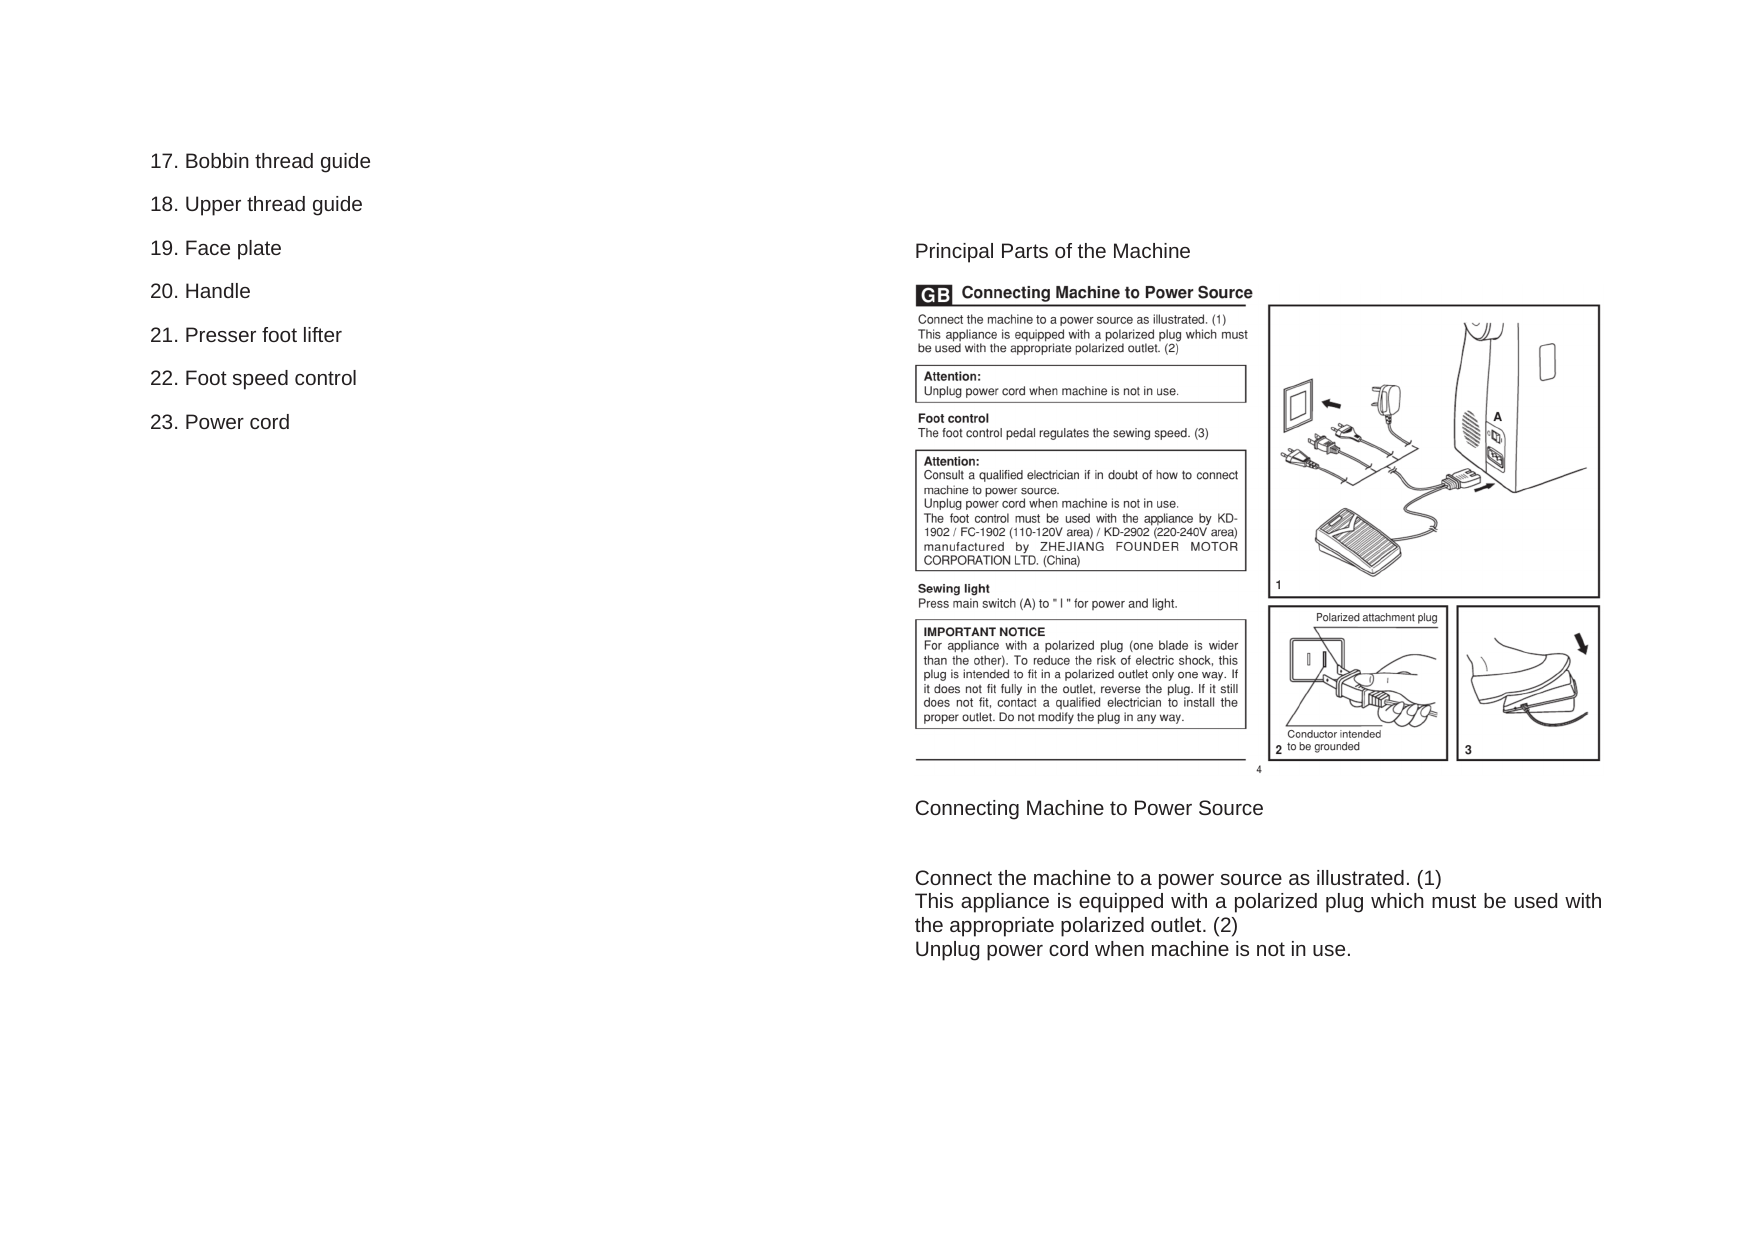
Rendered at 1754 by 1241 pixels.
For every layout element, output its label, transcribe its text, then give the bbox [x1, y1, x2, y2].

text 19. Face plate [150, 237, 839, 260]
text GB [914, 197, 1604, 220]
text Connecting Machine to Power Source [914, 797, 1604, 819]
text This appliance is equipped with a polarized plug which must be used with the appropriate polarized outlet. (2) [914, 889, 1604, 937]
picture [914, 284, 1604, 776]
text 20. Handle [150, 281, 839, 303]
text 21. Presser foot lifter [150, 324, 839, 347]
text 18. Upper thread guide [150, 193, 839, 216]
text Connect the machine to a power source as illustrated. (1) [914, 865, 1604, 889]
text Unplug power cord when machine is not in use. [914, 937, 1604, 961]
text 23. Power cord [150, 411, 839, 434]
text Principal Parts of the Machine [914, 241, 1604, 263]
text 22. Foot speed control [150, 368, 839, 390]
text 17. Bobbin thread guide [150, 150, 839, 173]
